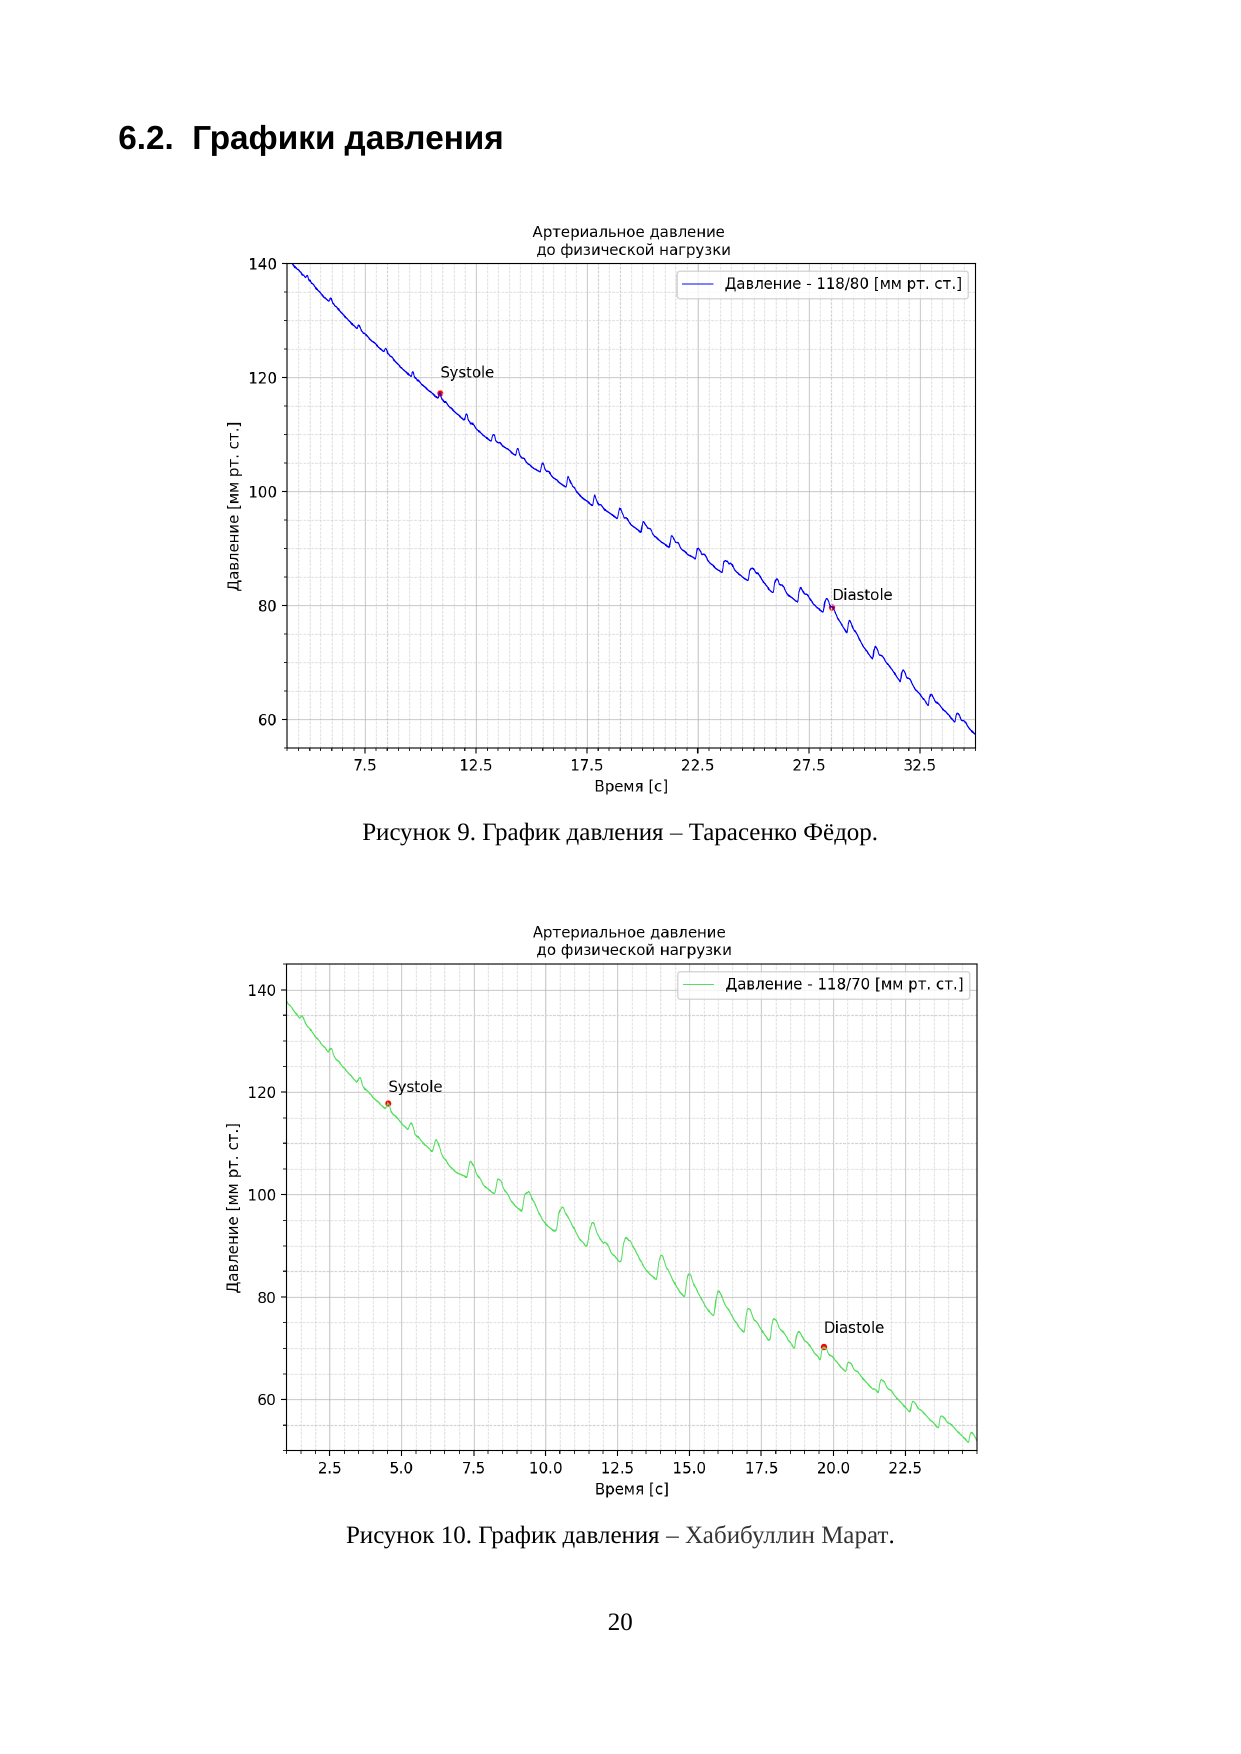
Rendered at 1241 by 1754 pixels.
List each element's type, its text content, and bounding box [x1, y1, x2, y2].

subtitle Графики давления [118, 118, 1122, 157]
text Рисунок 10. График давления – Хабибуллин Марат. [118, 1520, 1122, 1548]
picture [176, 188, 1064, 817]
text Рисунок 9. График давления – Тарасенко Фёдор. [118, 817, 1122, 846]
picture [175, 888, 1065, 1520]
